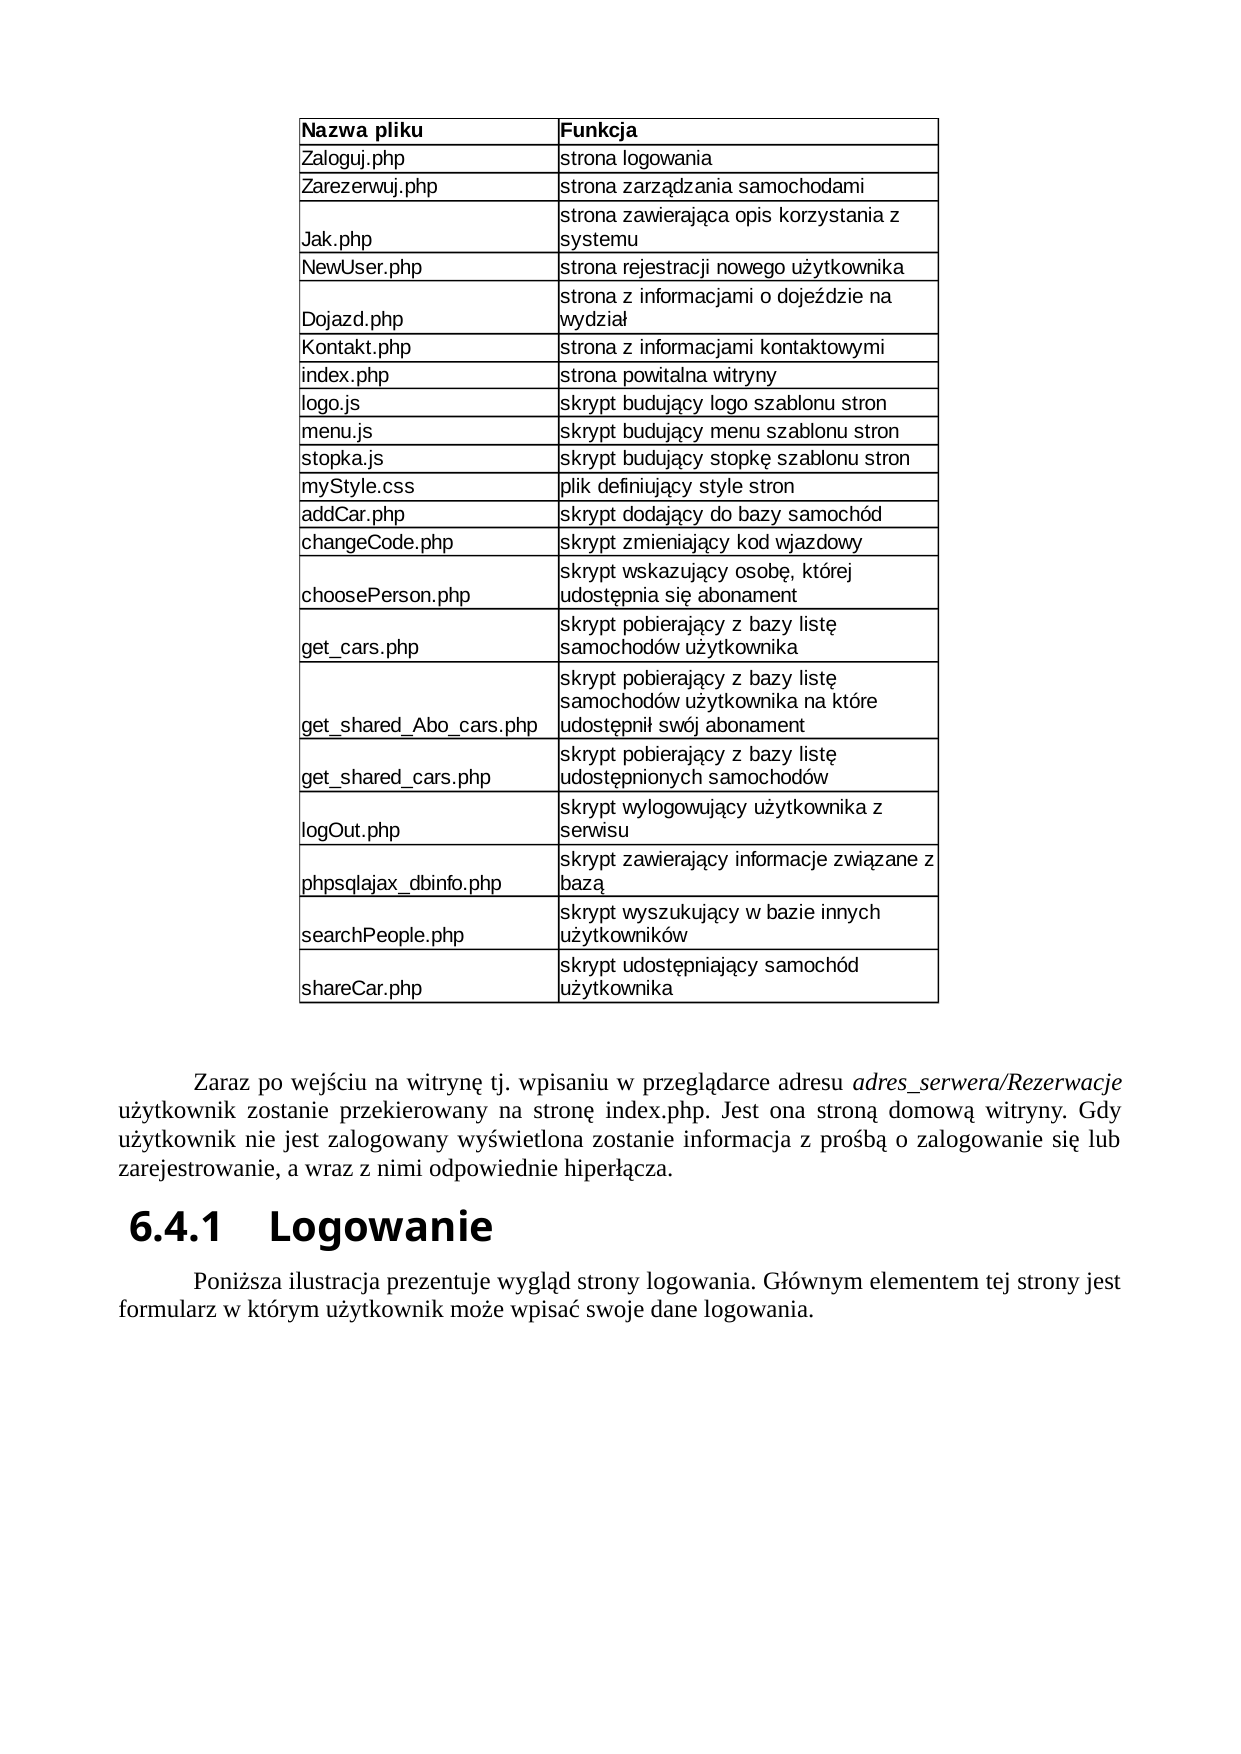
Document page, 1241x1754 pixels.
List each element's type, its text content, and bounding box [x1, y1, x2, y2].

text Poniższa ilustracja prezentuje wygląd strony logowania. Głównym elementem tej strony jest formularz w którym użytkownik może wpisać swoje dane logowania. [118, 1266, 1122, 1323]
subtitle Logowanie [118, 1196, 1122, 1253]
text Zaraz po wejściu na witrynę tj. wpisaniu w przeglądarce adresu adres_serwera/Rezerwacje użytkownik zostanie przekierowany na stronę index.php. Jest ona stroną domową witryny. Gdy użytkownik nie jest zalogowany wyświetlona zostanie informacja z prośbą o zalogowanie się lub zarejestrowanie, a wraz z nimi odpowiednie hiperłącza. [118, 1067, 1122, 1182]
